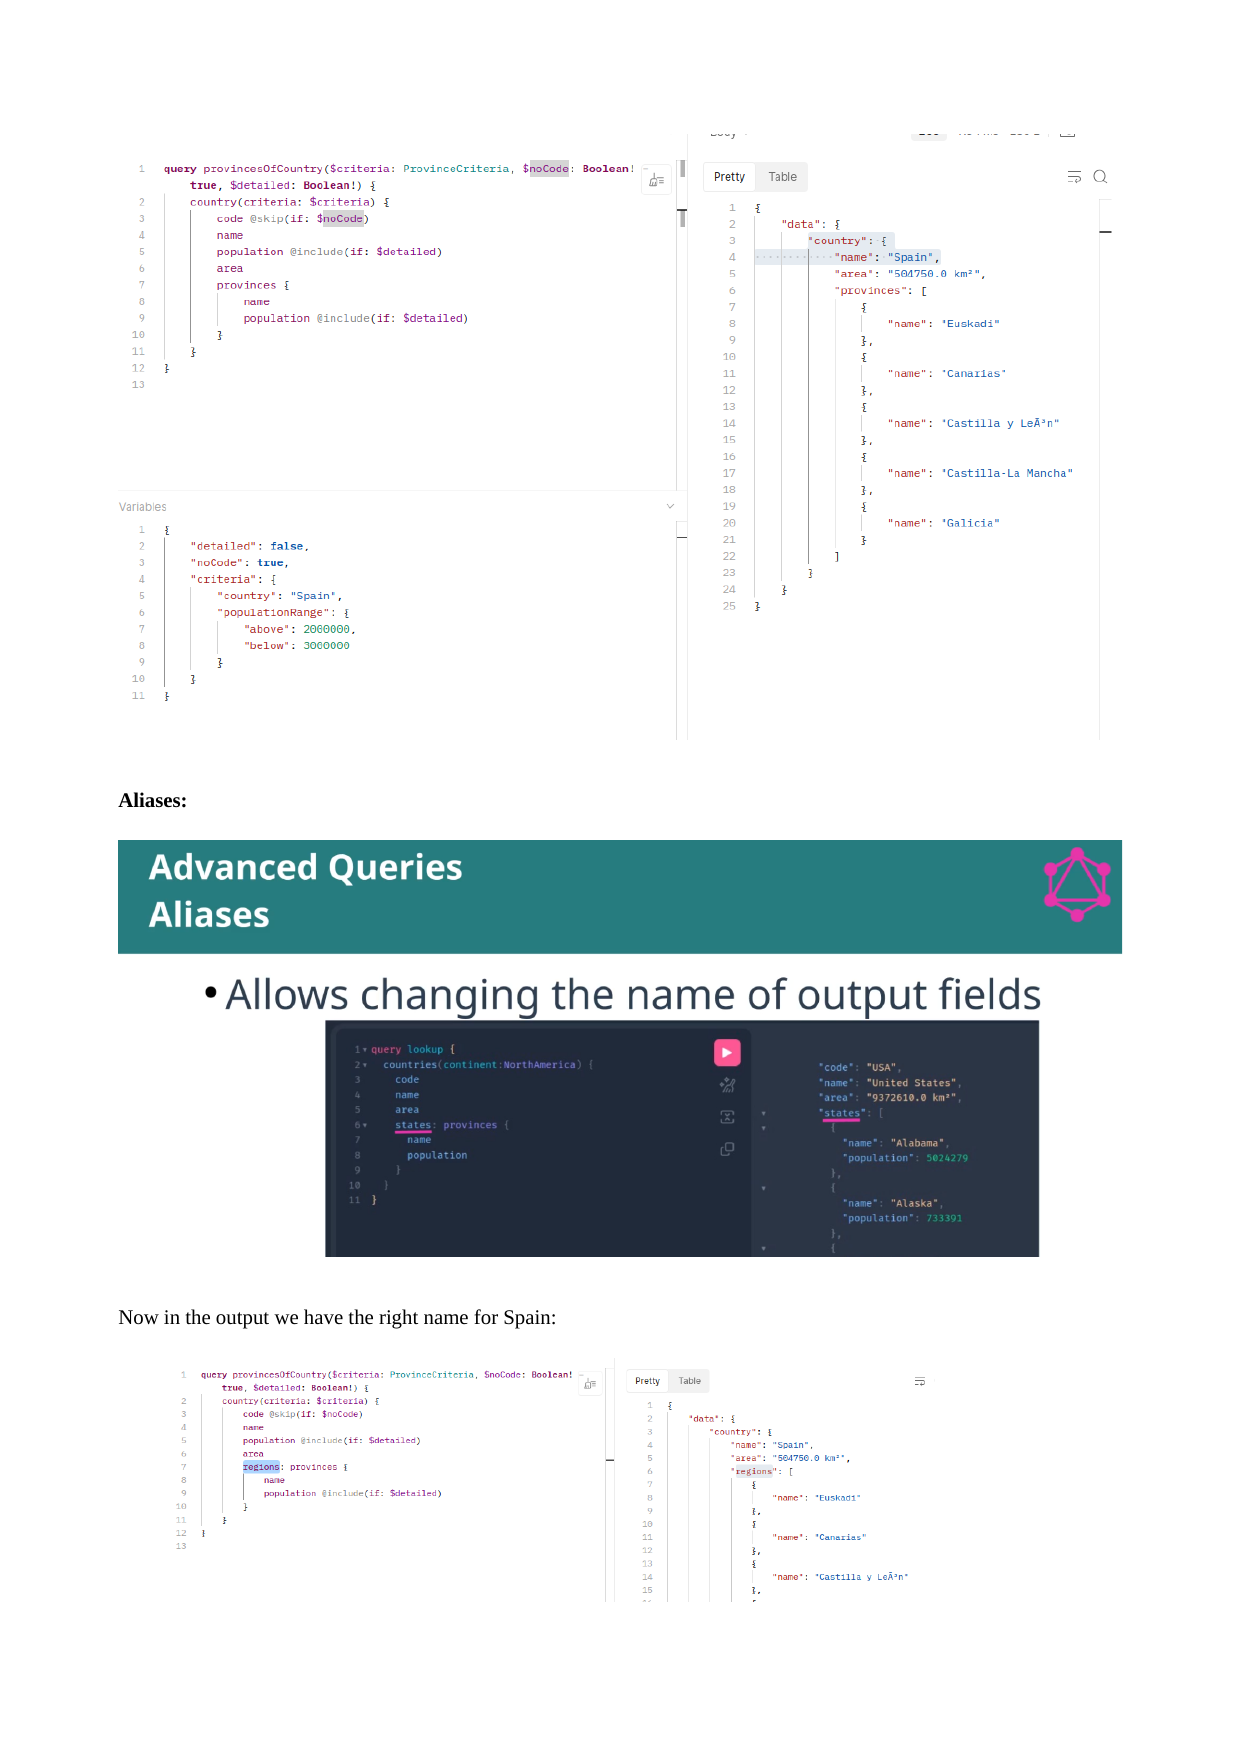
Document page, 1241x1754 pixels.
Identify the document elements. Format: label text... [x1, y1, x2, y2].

text Now in the output we have the right name for Spain: [118, 1304, 1122, 1329]
picture [118, 134, 1123, 740]
picture [162, 1358, 935, 1602]
text Aliases: [118, 788, 1122, 812]
picture [118, 840, 1123, 1257]
